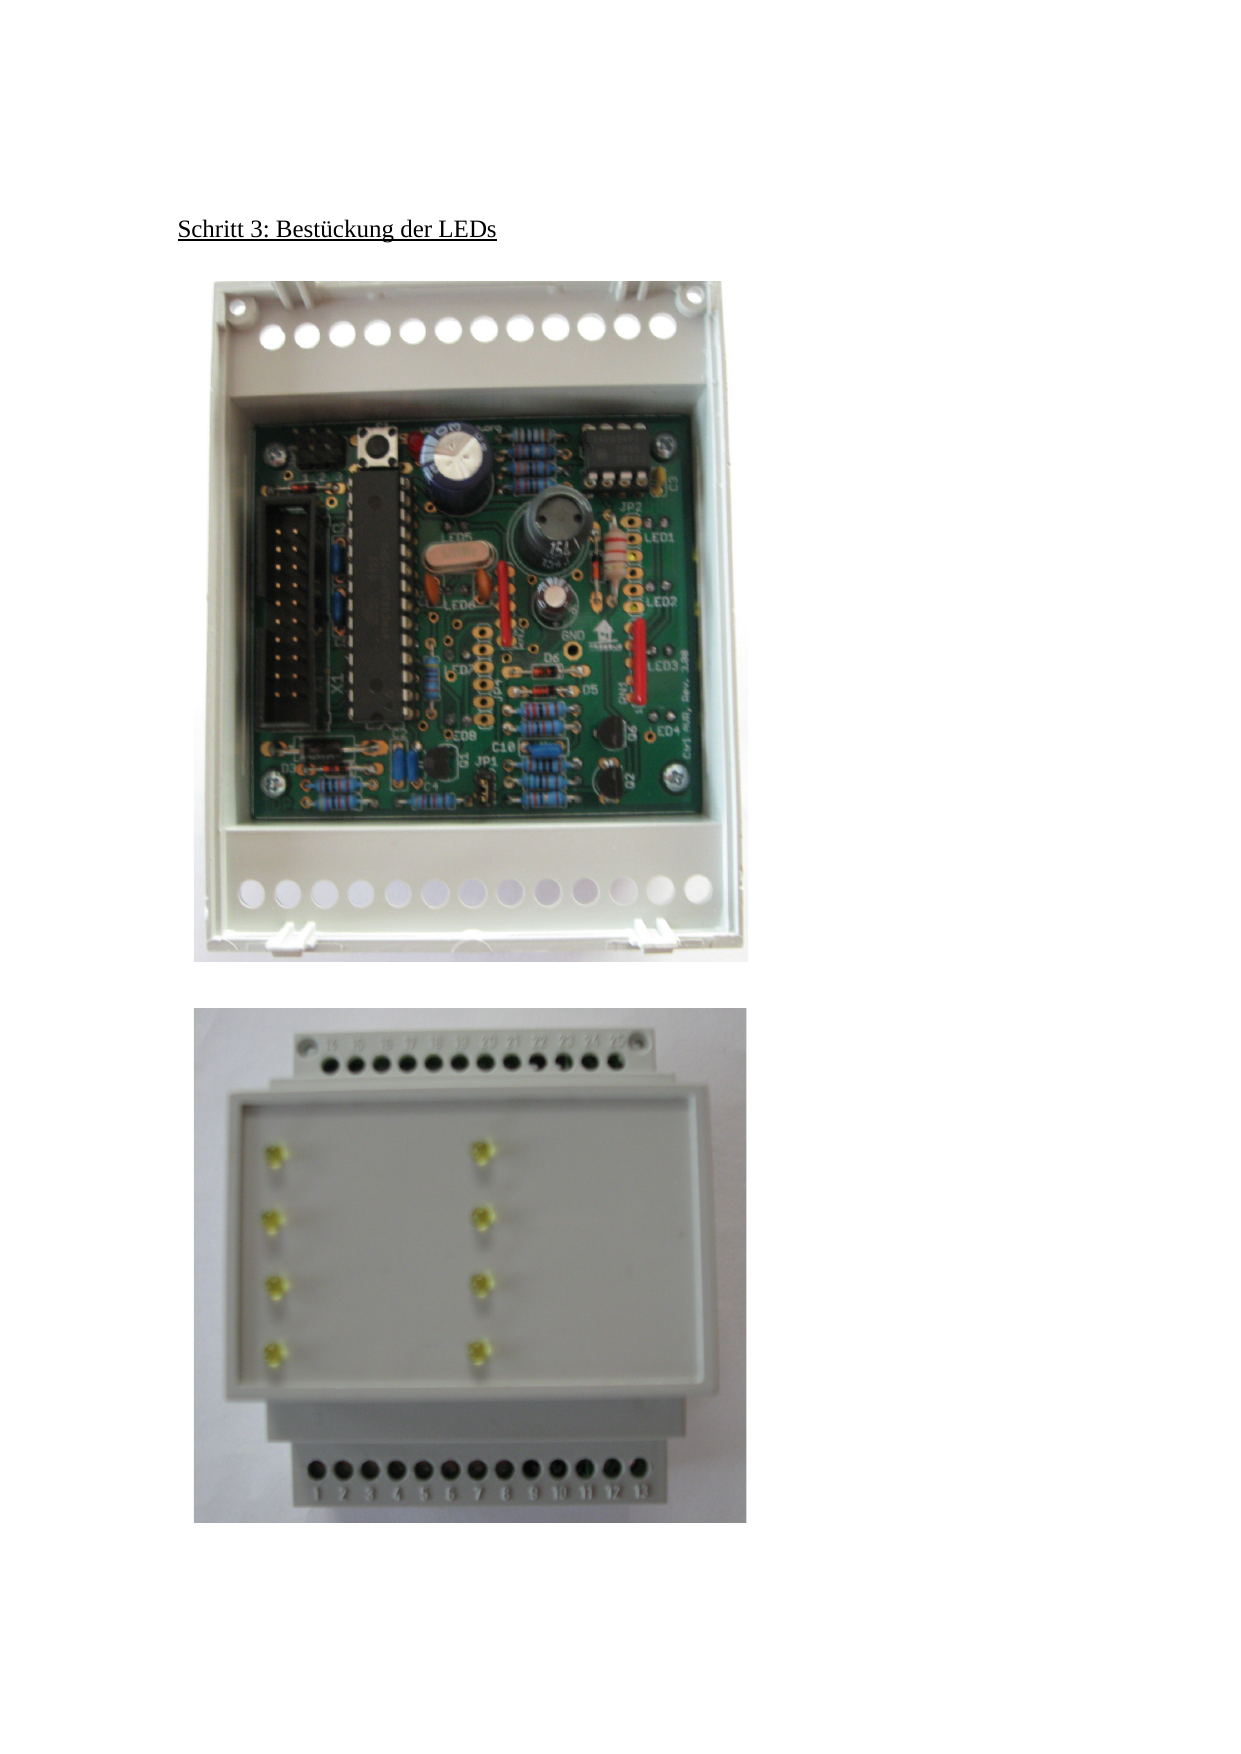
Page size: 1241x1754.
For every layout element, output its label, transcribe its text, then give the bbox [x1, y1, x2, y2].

picture [193, 1008, 747, 1523]
picture [193, 281, 749, 962]
text Schritt 3: Bestückung der LEDs [177, 214, 1122, 243]
